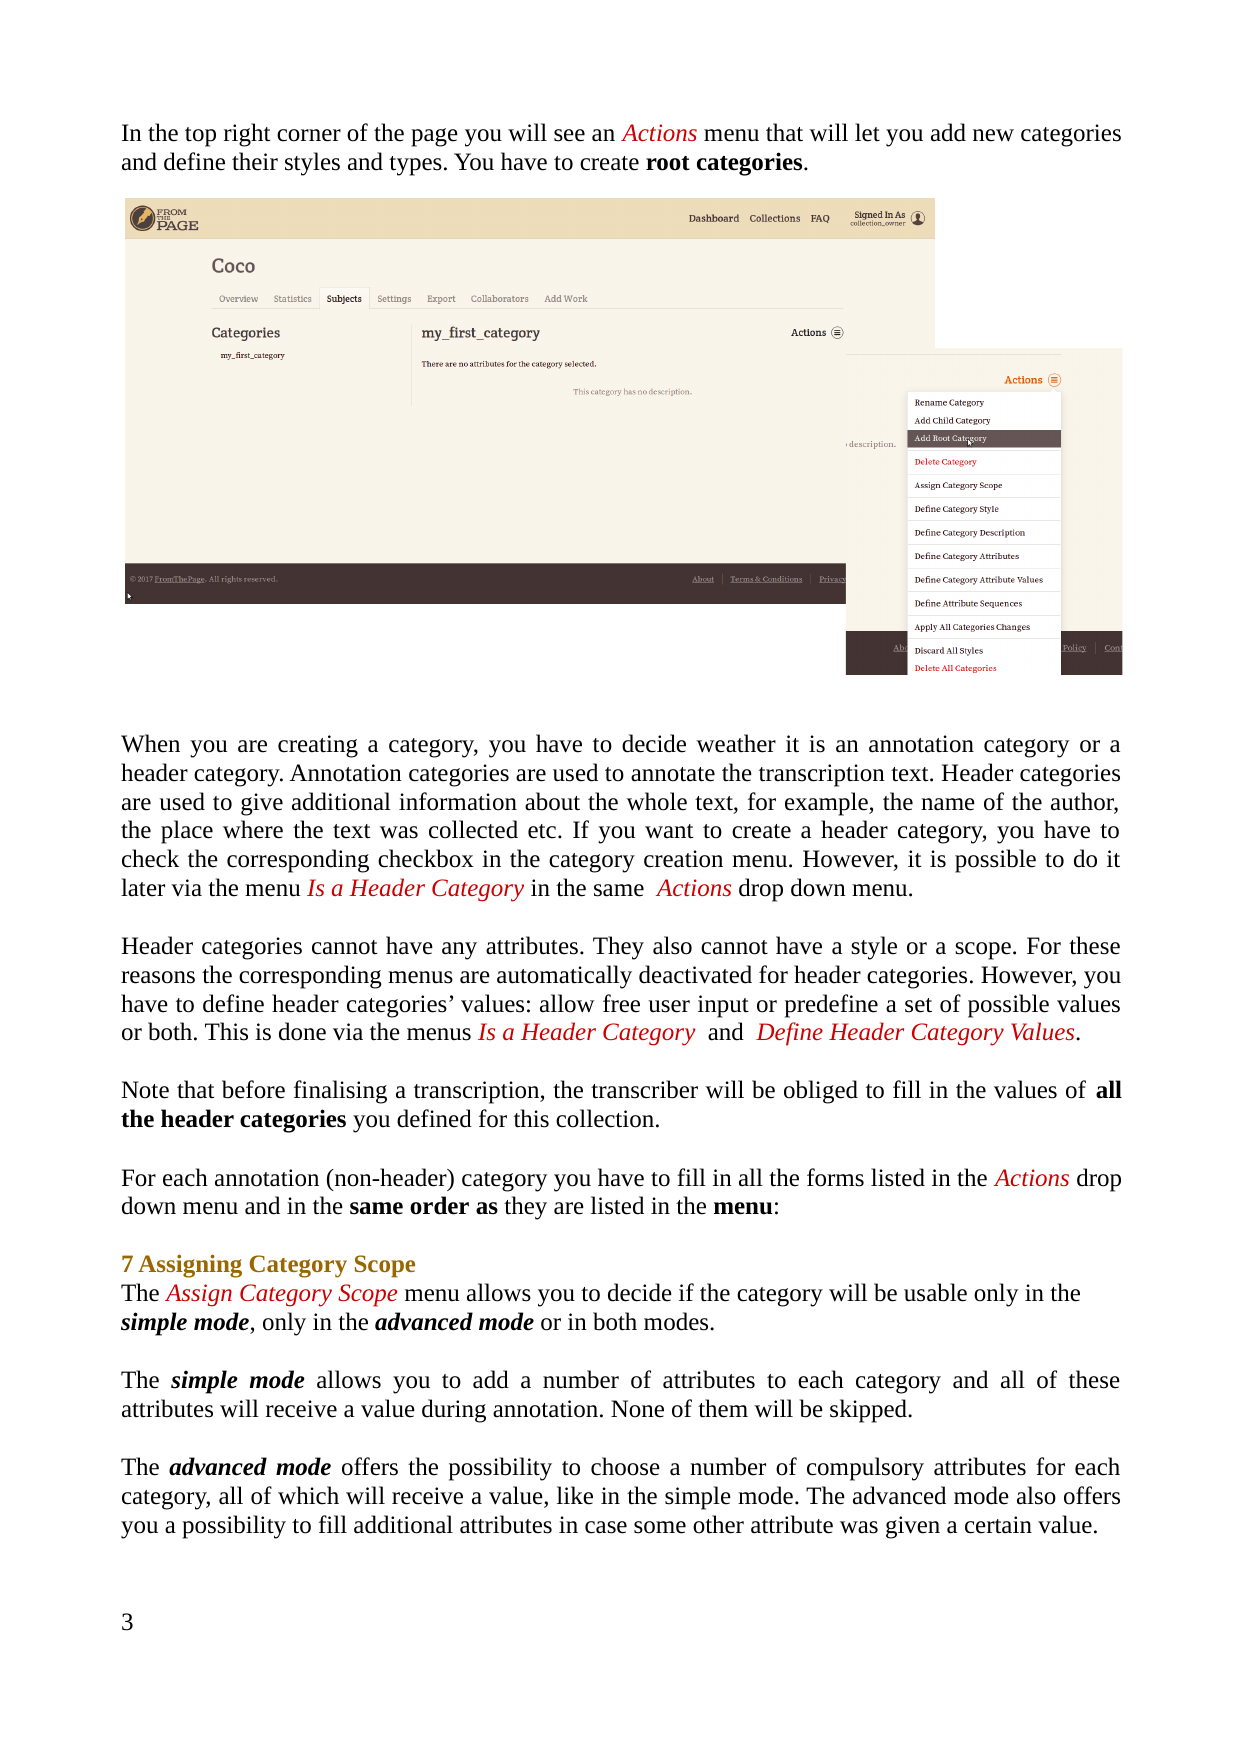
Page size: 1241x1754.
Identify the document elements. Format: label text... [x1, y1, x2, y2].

text When you are creating a category, you have to decide weather it is an annotation category or a header category. Annotation categories are used to annotate the transcription text. Header categories are used to give additional information about the whole text, for example, the name of the author, the place where the text was collected etc. If you want to create a header category, you have to check the corresponding checkbox in the category creation menu. However, it is possible to do it later via the menu Is a Header Category in the same Actions drop down menu. [121, 729, 1122, 902]
picture [1115, 348, 1123, 675]
text 7 Assigning Category Scope The Assign Category Scope menu allows you to decide if the category will be usable only in the simple mode, only in the advanced mode or in both modes. [121, 1249, 1122, 1336]
text Header categories cannot have any attributes. They also cannot have a style or a scope. For these reasons the corresponding menus are automatically deactivated for header categories. However, you have to define header categories’ values: allow free user input or predefine a set of possible values or both. This is done via the menus Is a Header Category and Define Header Category Values. [121, 931, 1122, 1046]
text For each annotation (non-header) category you have to fill in all the forms listed in the Actions drop down menu and in the same order as they are listed in the menu: [121, 1163, 1122, 1220]
text Note that before finalising a transcription, the transcriber will be obliged to fill in the values of all the header categories you defined for this collection. [121, 1076, 1122, 1133]
text The simple mode allows you to add a number of attributes to each category and all of these attributes will receive a value during annotation. None of them will be skipped. [121, 1365, 1122, 1423]
text The advanced mode offers the possibility to choose a number of compulsory attributes for each category, all of which will receive a value, like in the simple mode. The advanced mode also offers you a possibility to fill additional attributes in case some other attribute was given a certain value. [121, 1452, 1122, 1538]
text In the top right corner of the page you will see an Actions menu that will let you add new categories and define their styles and types. You have to create root categories. [121, 118, 1122, 176]
